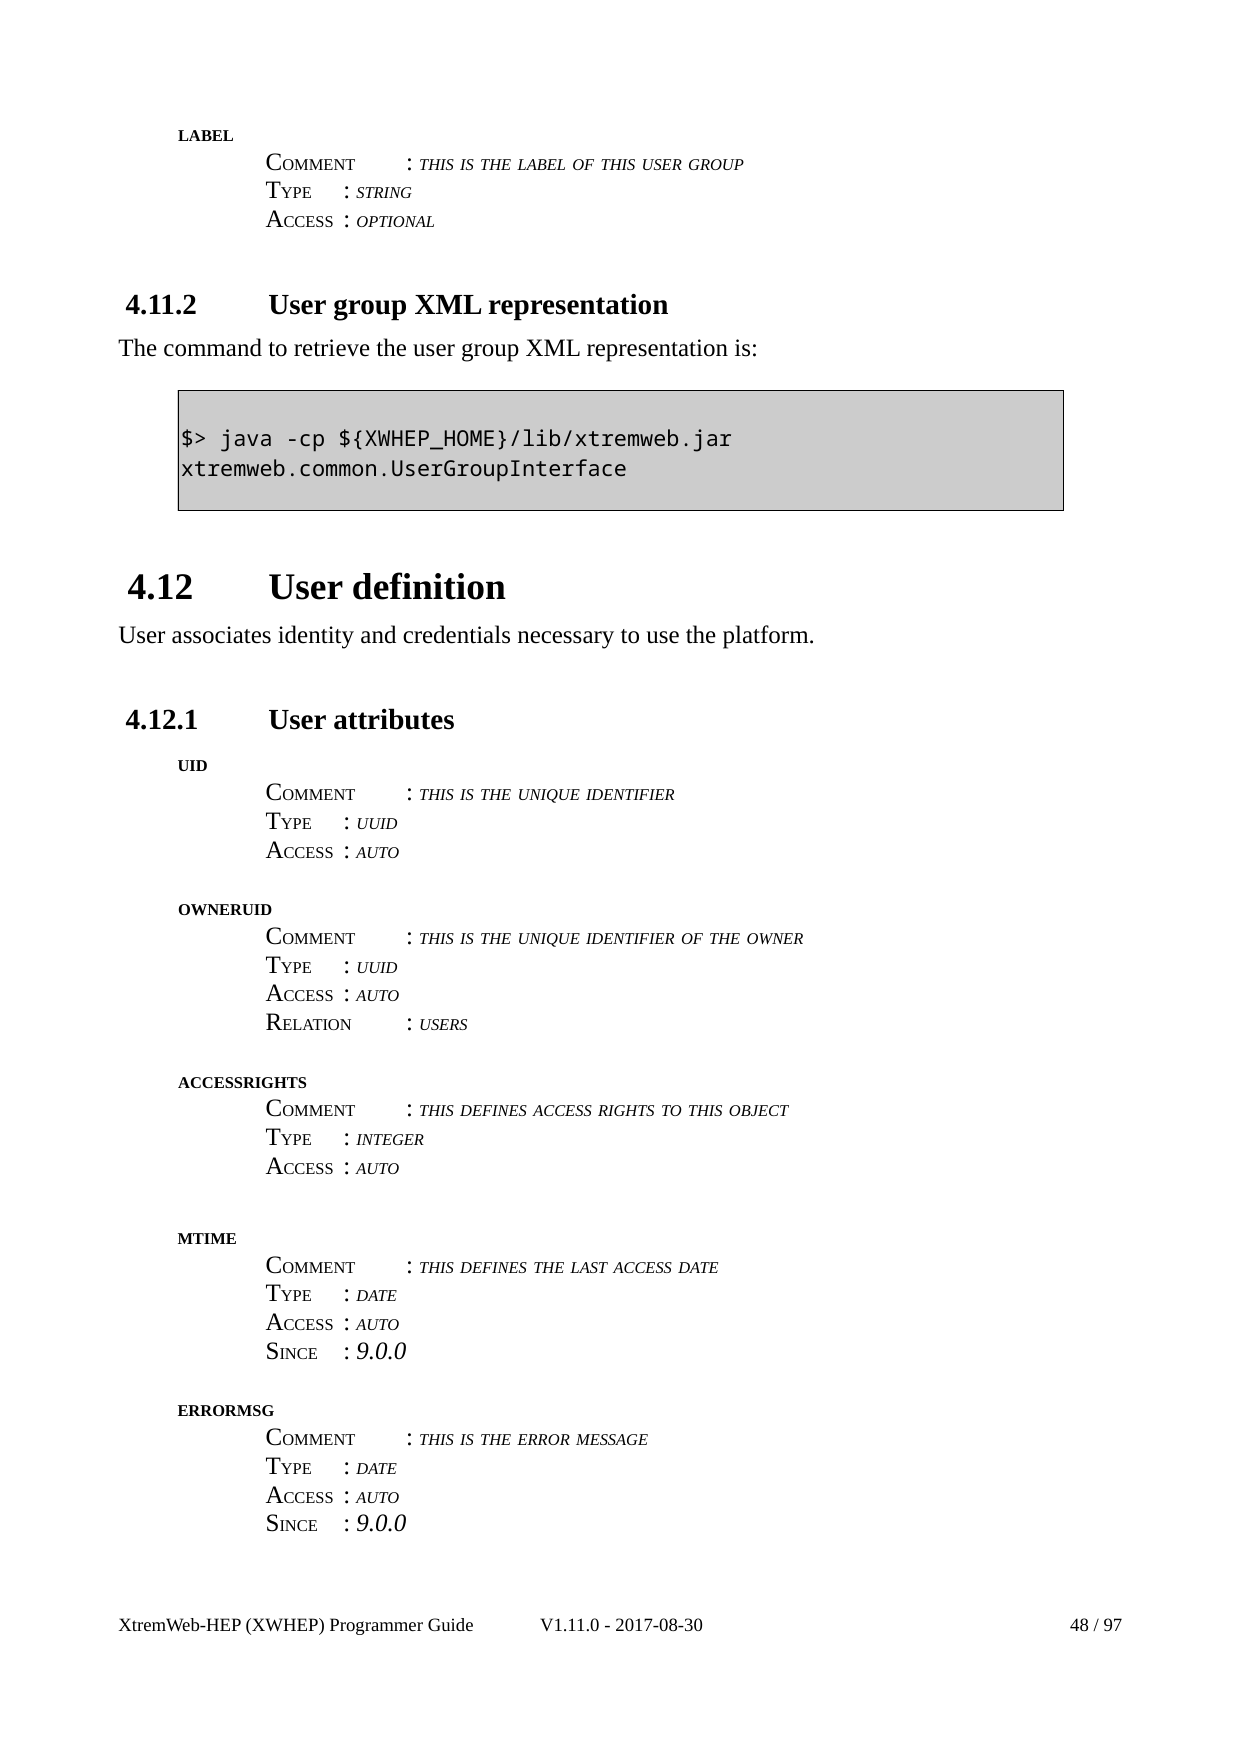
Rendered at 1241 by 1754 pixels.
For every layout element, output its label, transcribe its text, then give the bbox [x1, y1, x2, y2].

text Comment : this is the label of this user group [265, 147, 1122, 176]
text Comment : this is the error message [265, 1422, 1122, 1451]
text Access : auto [265, 1480, 1122, 1508]
text errormsg [177, 1393, 1122, 1422]
text Access : optional [265, 204, 1122, 233]
subtitle User definition [118, 564, 1122, 607]
text Comment : this is the unique identifier [265, 777, 1122, 806]
text Access : auto [265, 1151, 1122, 1180]
subtitle User group XML representation [118, 287, 1122, 320]
text Type : date [265, 1278, 1122, 1307]
text Access : auto [265, 978, 1122, 1007]
text Access : auto [265, 1307, 1122, 1336]
text label [178, 118, 1122, 147]
text $> java -cp ${XWHEP_HOME}/lib/xtremweb.jar xtremweb.common.UserGroupInterface [179, 420, 1063, 480]
text Access : auto [265, 835, 1122, 863]
text User associates identity and credentials necessary to use the platform. [118, 620, 1122, 649]
text Comment : this is the unique identifier of the owner [265, 921, 1122, 950]
text Type : uuid [265, 950, 1122, 978]
text Since : 9.0.0 [265, 1508, 1122, 1537]
text uid [177, 748, 1122, 777]
text Since : 9.0.0 [265, 1336, 1122, 1365]
text mtime [177, 1221, 1122, 1250]
text owneruid [178, 892, 1122, 921]
text Relation : users [265, 1007, 1122, 1036]
text Type : uuid [265, 806, 1122, 835]
text The command to retrieve the user group XML representation is: [118, 333, 1122, 362]
subtitle User attributes [118, 702, 1122, 736]
text Comment : this defines the last access date [265, 1250, 1122, 1278]
text Comment : this defines access rights to this object [265, 1093, 1122, 1122]
text Type : string [265, 176, 1122, 204]
text Type : integer [265, 1122, 1122, 1151]
text accessrights [178, 1065, 1122, 1093]
text Type : date [265, 1451, 1122, 1480]
